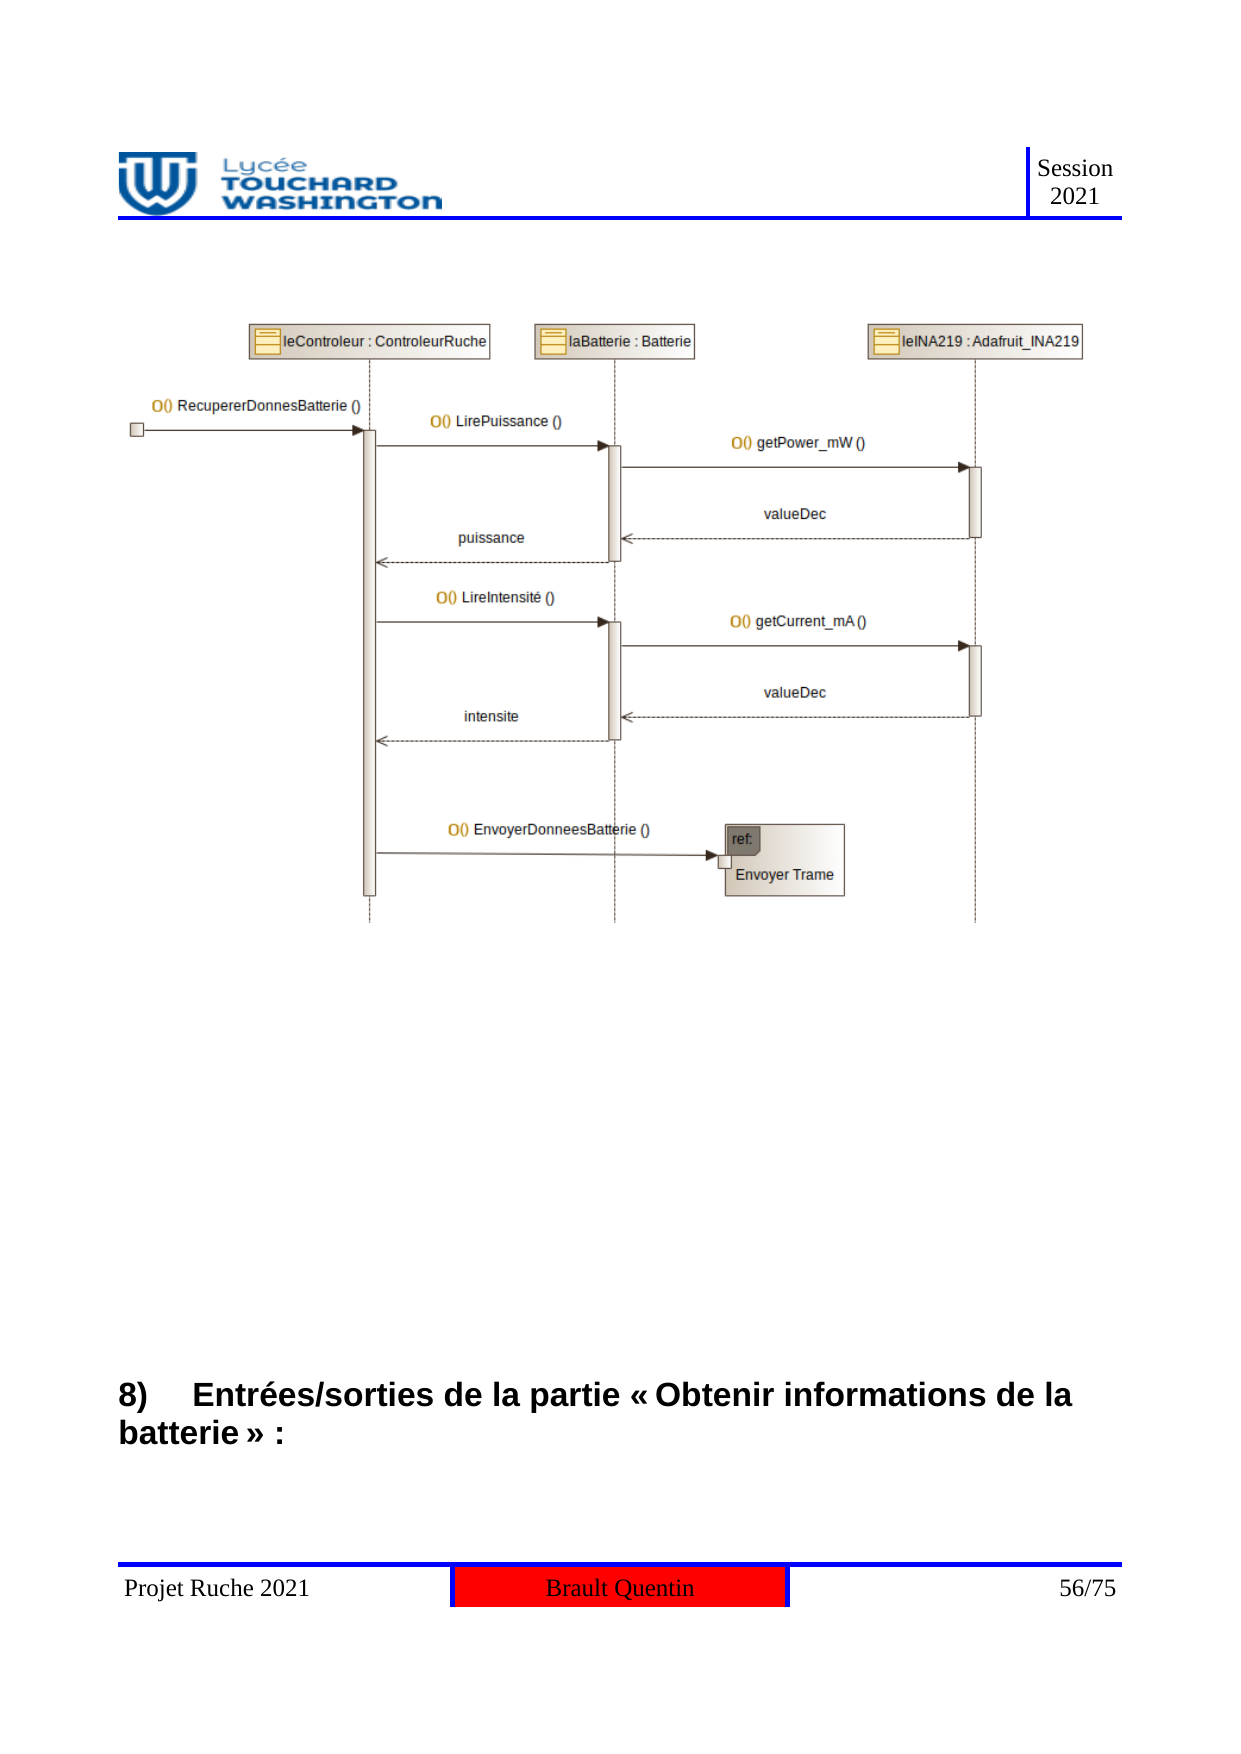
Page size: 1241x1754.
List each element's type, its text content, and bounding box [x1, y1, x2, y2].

picture [118, 312, 1095, 923]
subtitle Entrées/sorties de la partie « Obtenir informations de la batterie » : [118, 1374, 1122, 1452]
picture [118, 152, 442, 216]
